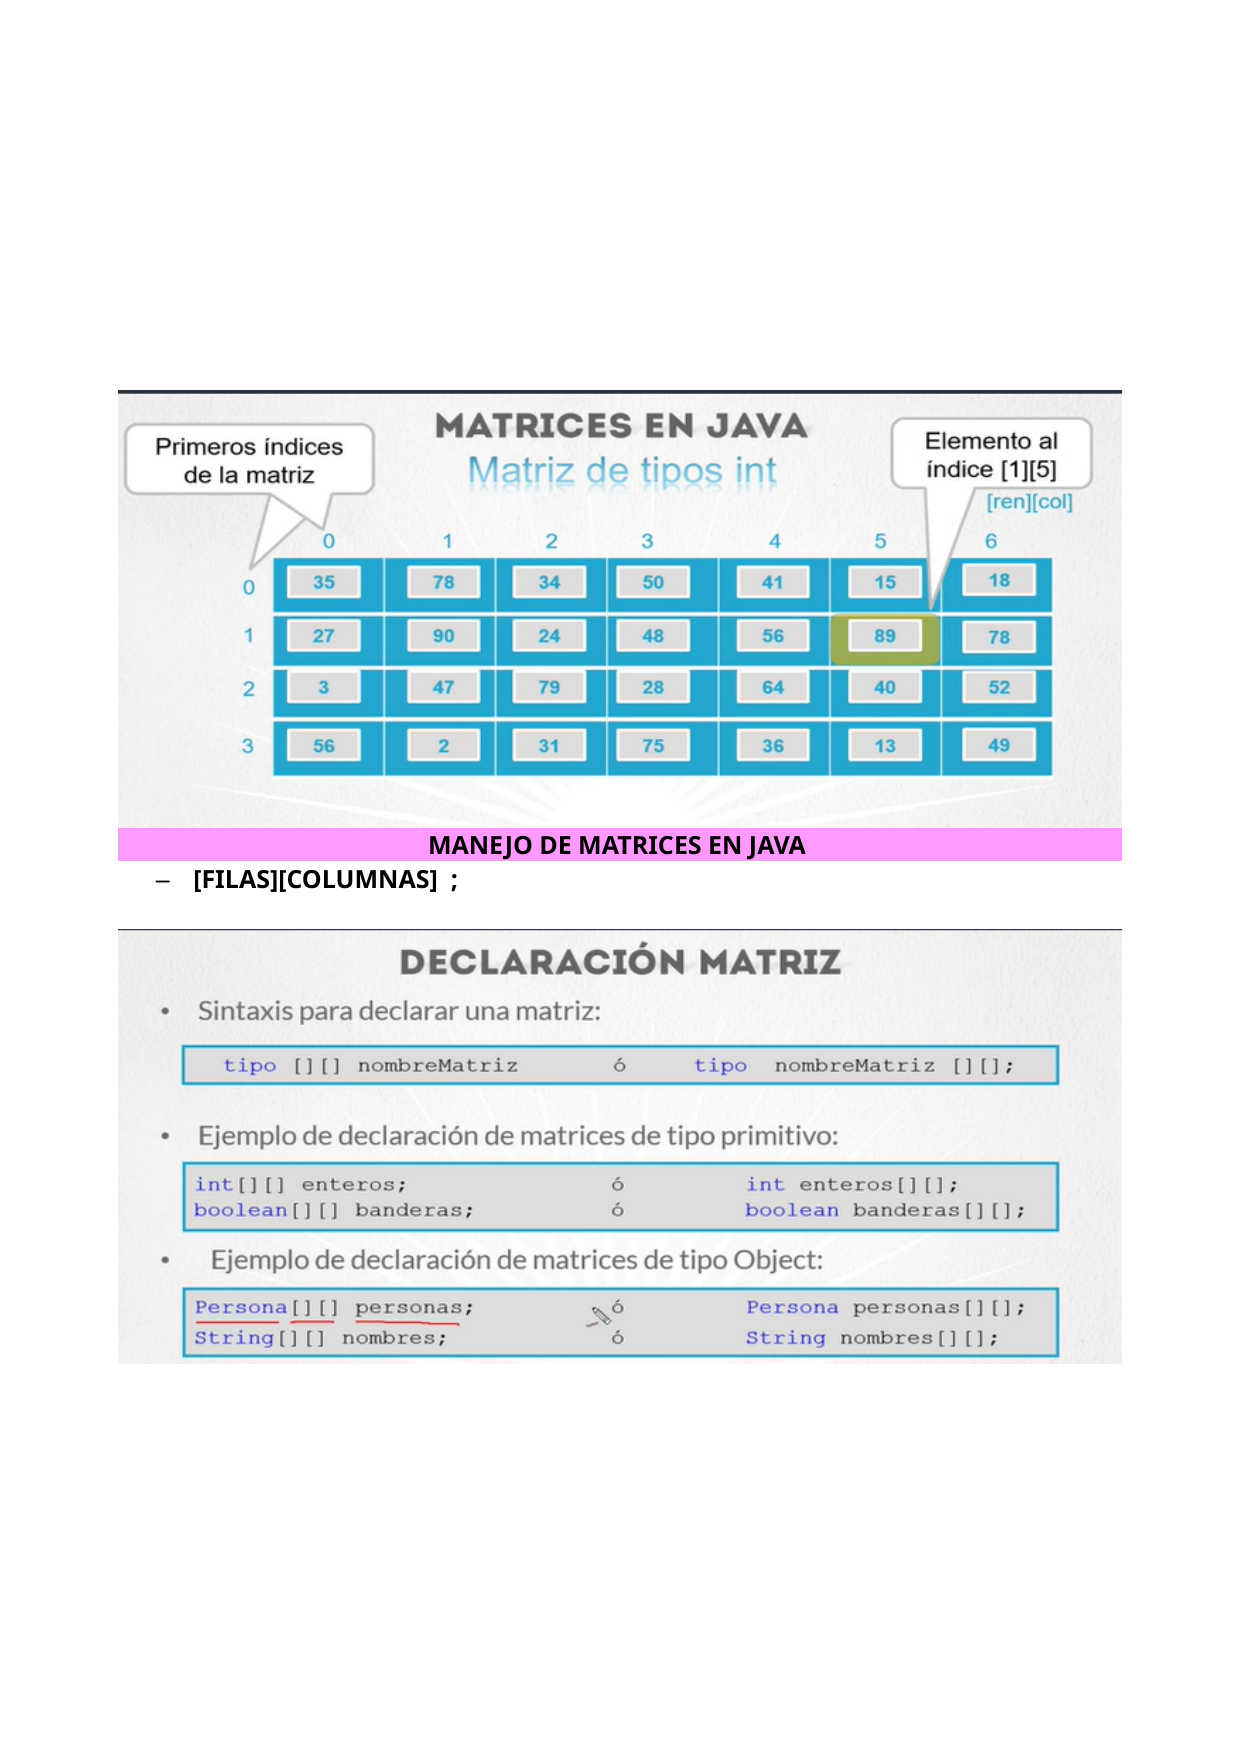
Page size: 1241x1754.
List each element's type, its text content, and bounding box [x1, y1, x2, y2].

text MANEJO DE MATRICES EN JAVA [118, 828, 1122, 861]
list [FILAS][COLUMNAS] ; [156, 861, 1122, 896]
picture [118, 390, 1123, 828]
picture [118, 929, 1123, 1364]
